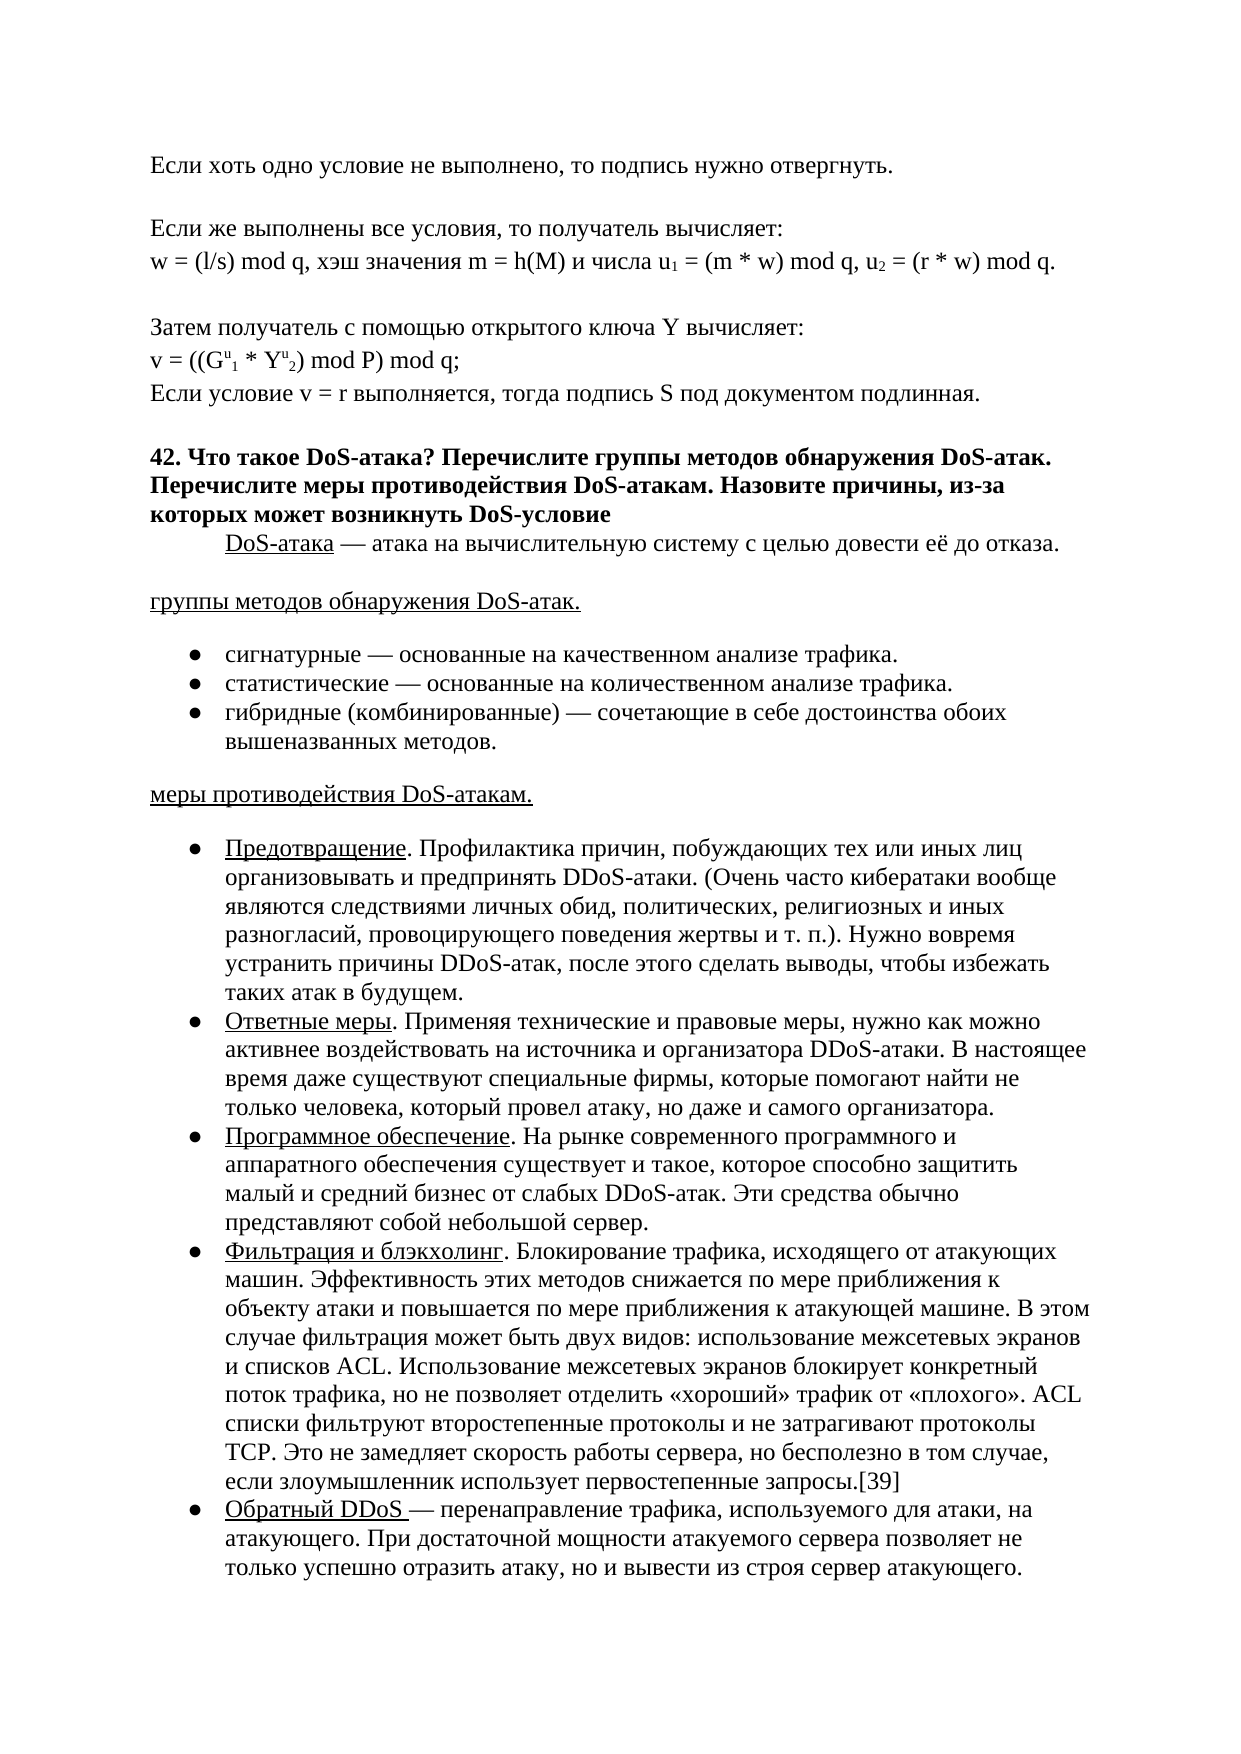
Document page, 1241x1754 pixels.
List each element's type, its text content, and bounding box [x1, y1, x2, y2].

text группы методов обнаружения DoS-атак. [150, 586, 1090, 614]
text v = ((Gu1 * Yu2) mod P) mod q; [150, 345, 1090, 374]
list статистические — основанные на количественном анализе трафика. [187, 668, 1090, 697]
list гибридные (комбинированные) — сочетающие в себе достоинства обоих вышеназванных методов. [187, 697, 1090, 754]
text меры противодействия DoS-атакам. [150, 779, 1090, 808]
text Если хоть одно условие не выполнено, то подпись нужно отвергнуть. [150, 150, 1090, 179]
list Фильтрация и блэкхолинг. Блокирование трафика, исходящего от атакующих машин. Эффективность этих методов снижается по мере приближения к объекту атаки и повышается по мере приближения к атакующей машине. В этом случае фильтрация может быть двух видов: использование межсетевых экранов и списков ACL. Использование межсетевых экранов блокирует конкретный поток трафика, но не позволяет отделить «хороший» трафик от «плохого». ACL списки фильтруют второстепенные протоколы и не затрагивают протоколы TCP. Это не замедляет скорость работы сервера, но бесполезно в том случае, если злоумышленник использует первостепенные запросы.[39] [187, 1236, 1090, 1494]
text Если же выполнены все условия, то получатель вычисляет: [150, 213, 1090, 242]
list Обратный DDoS — перенаправление трафика, используемого для атаки, на атакующего. При достаточной мощности атакуемого сервера позволяет не только успешно отразить атаку, но и вывести из строя сервер атакующего. [187, 1494, 1090, 1581]
text DoS-атака — атака на вычислительную систему с целью довести её до отказа. [150, 528, 1090, 557]
list Программное обеспечение. На рынке современного программного и аппаратного обеспечения существует и такое, которое способно защитить малый и средний бизнес от слабых DDoS-атак. Эти средства обычно представляют собой небольшой сервер. [187, 1121, 1090, 1236]
text w = (l/s) mod q, хэш значения m = h(M) и числа u1 = (m * w) mod q, u2 = (r * w) mod q. [150, 246, 1090, 275]
list сигнатурные — основанные на качественном анализе трафика. [187, 639, 1090, 668]
text Затем получатель с помощью открытого ключа Y вычисляет: [150, 312, 1090, 341]
list Ответные меры. Применяя технические и правовые меры, нужно как можно активнее воздействовать на источника и организатора DDoS-атаки. В настоящее время даже существуют специальные фирмы, которые помогают найти не только человека, который провел атаку, но даже и самого организатора. [187, 1006, 1090, 1121]
list Предотвращение. Профилактика причин, побуждающих тех или иных лиц организовывать и предпринять DDoS-атаки. (Очень часто кибератаки вообще являются следствиями личных обид, политических, религиозных и иных разногласий, провоцирующего поведения жертвы и т. п.). Нужно вовремя устранить причины DDoS-атак, после этого сделать выводы, чтобы избежать таких атак в будущем. [187, 833, 1090, 1006]
text Если условие v = r выполняется, тогда подпись S под документом подлинная. [150, 378, 1090, 407]
title 42. Что такое DoS-атака? Перечислите группы методов обнаружения DoS-атак. Перечислите меры противодействия DoS-атакам. Назовите причины, из-за которых может возникнуть DoS-условие [150, 442, 1090, 528]
